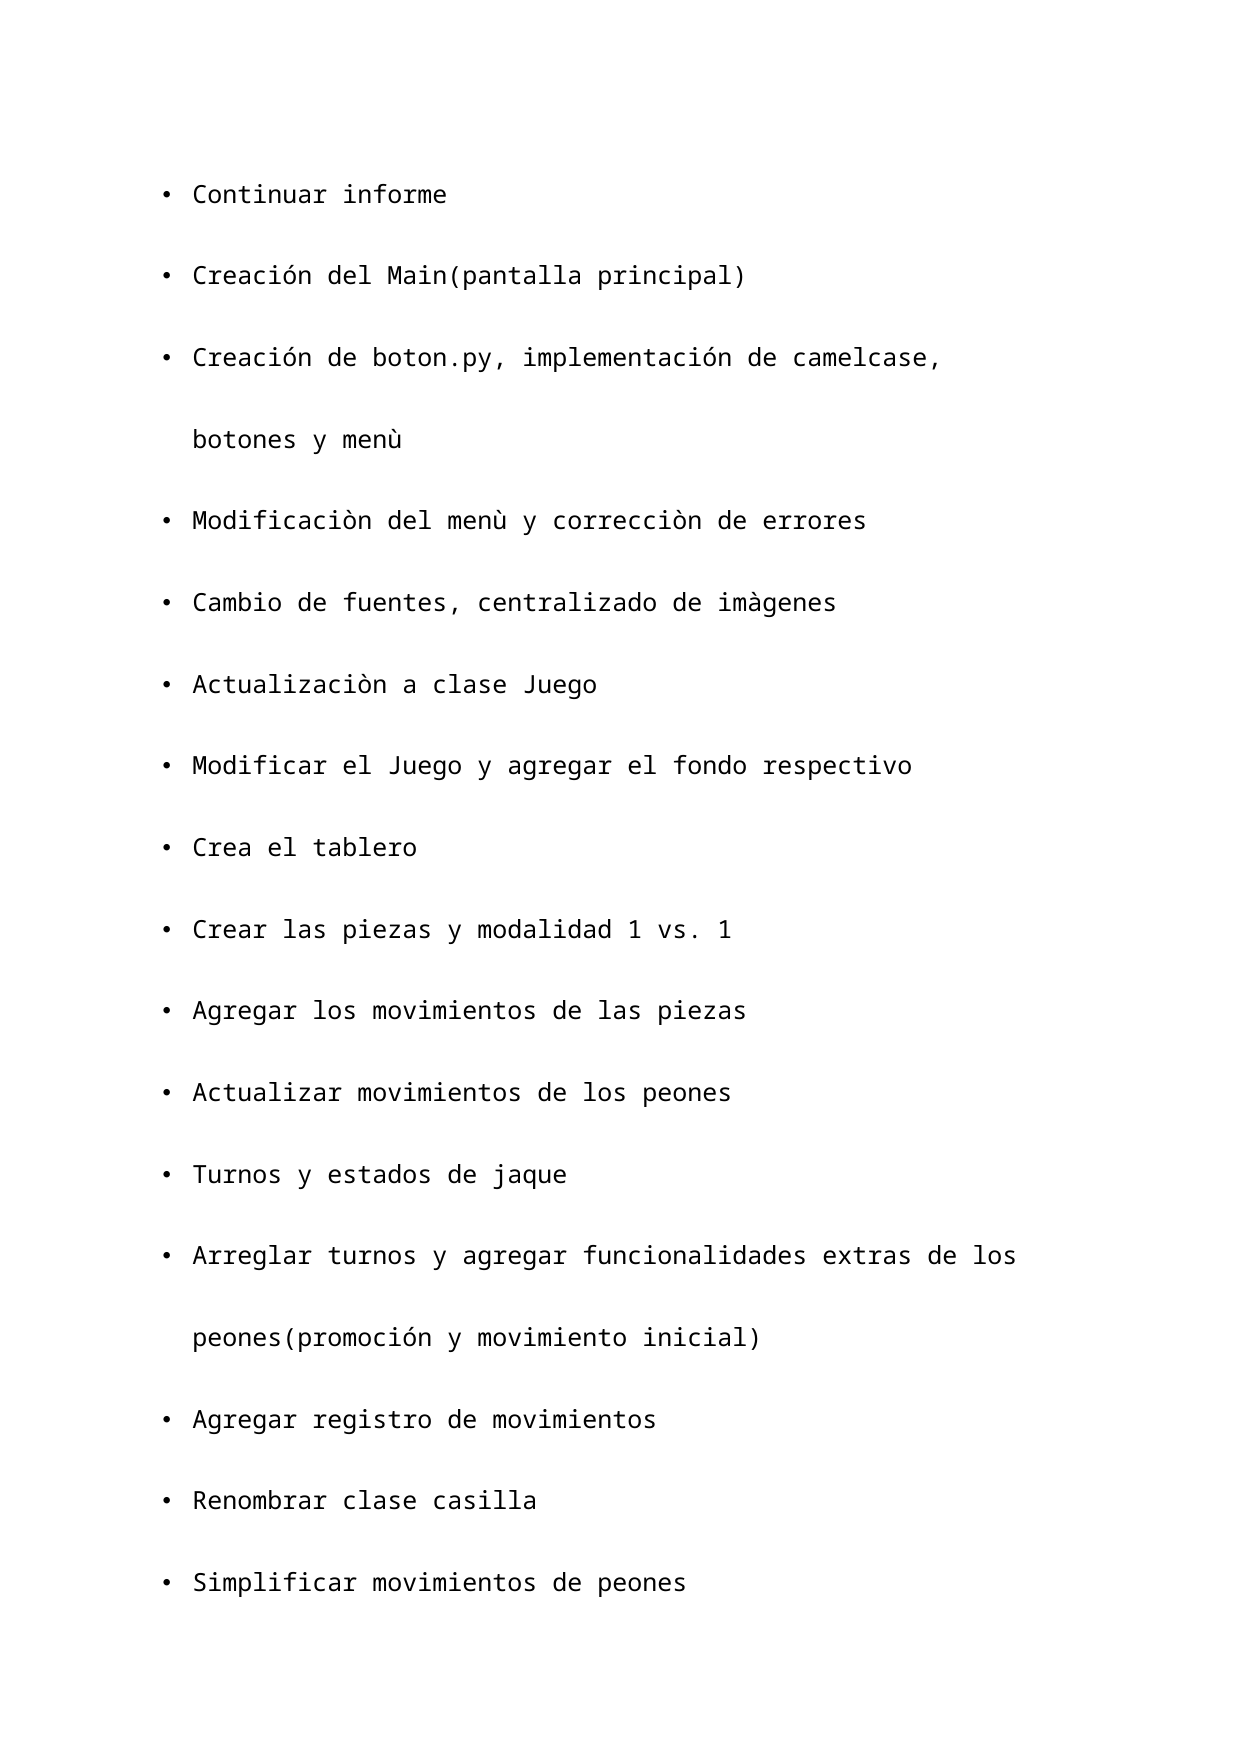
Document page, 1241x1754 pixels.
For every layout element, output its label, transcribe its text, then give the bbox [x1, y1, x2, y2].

list Simplificar movimientos de peones [162, 1565, 1038, 1599]
list Crea el tablero [162, 830, 1038, 864]
list Arreglar turnos y agregar funcionalidades extras de los peones(promoción y movimiento inicial) [162, 1238, 1038, 1354]
list Actualizaciòn a clase Juego [162, 666, 1038, 700]
list Agregar registro de movimientos [162, 1401, 1038, 1435]
list Modificaciòn del menù y correcciòn de errores [162, 503, 1038, 537]
list Continuar informe [162, 176, 1038, 210]
list Agregar los movimientos de las piezas [162, 993, 1038, 1027]
list Renombrar clase casilla [162, 1483, 1038, 1517]
list Cambio de fuentes, centralizado de imàgenes [162, 585, 1038, 619]
list Crear las piezas y modalidad 1 vs. 1 [162, 911, 1038, 945]
list Modificar el Juego y agregar el fondo respectivo [162, 748, 1038, 782]
list Actualizar movimientos de los peones [162, 1075, 1038, 1109]
list Turnos y estados de jaque [162, 1156, 1038, 1190]
list Creación de boton.py, implementación de camelcase, botones y menù [162, 340, 1038, 455]
list Creación del Main(pantalla principal) [162, 258, 1038, 292]
